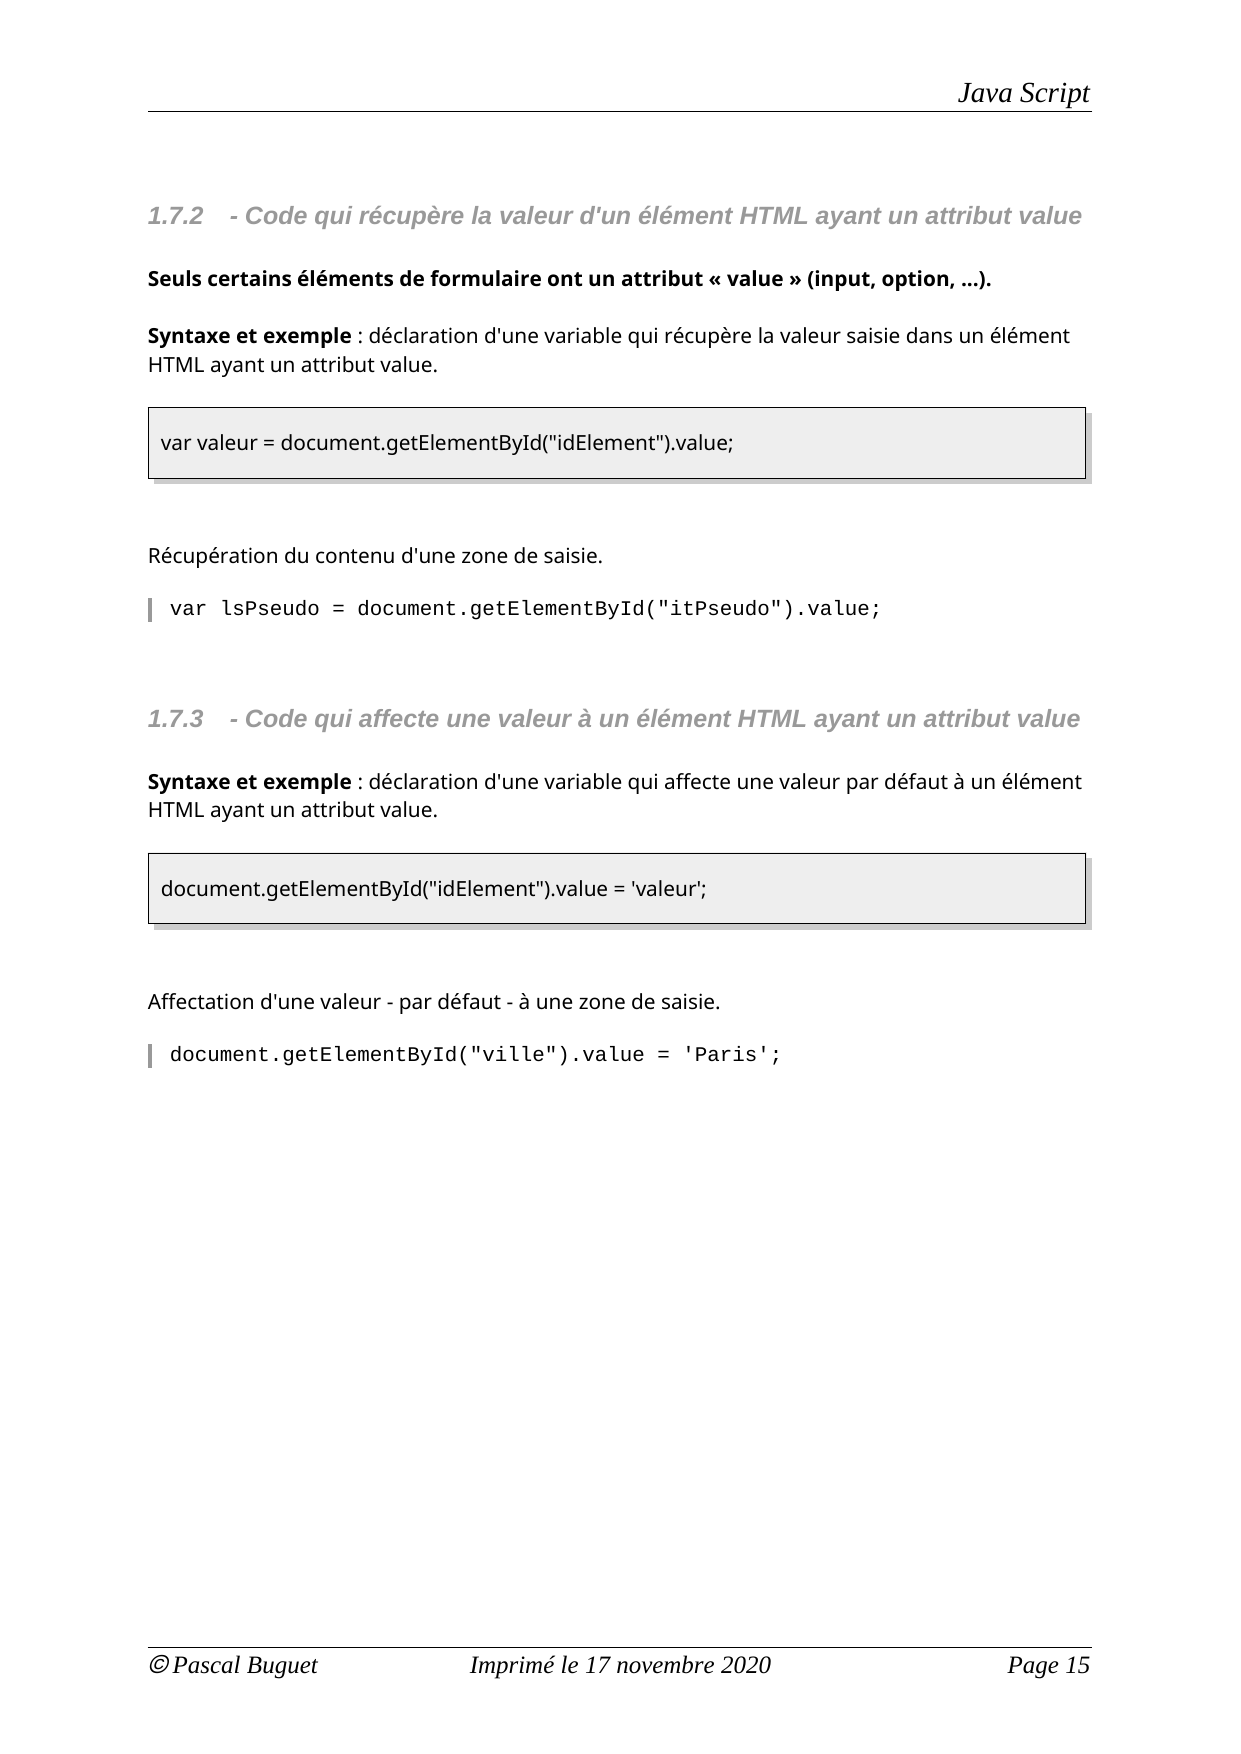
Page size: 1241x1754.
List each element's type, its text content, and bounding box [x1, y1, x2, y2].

text Récupération du contenu d'une zone de saisie. [148, 541, 1092, 570]
text Affectation d'une valeur - par défaut - à une zone de saisie. [148, 987, 1092, 1016]
text var lsPseudo = document.getElementById("itPseudo").value; [152, 598, 1092, 622]
text Syntaxe et exemple : déclaration d'une variable qui affecte une valeur par défaut à un élément HTML ayant un attribut value. [148, 767, 1092, 824]
text document.getElementById("idElement").value = 'valeur'; [149, 854, 1085, 923]
text var valeur = document.getElementById("idElement").value; [149, 408, 1085, 478]
text document.getElementById("ville").value = 'Paris'; [152, 1044, 1092, 1068]
subtitle - Code qui affecte une valeur à un élément HTML ayant un attribut value [148, 704, 1092, 732]
text Syntaxe et exemple : déclaration d'une variable qui récupère la valeur saisie dans un élément HTML ayant un attribut value. [148, 321, 1092, 378]
subtitle - Code qui récupère la valeur d'un élément HTML ayant un attribut value [148, 201, 1092, 230]
text Seuls certains éléments de formulaire ont un attribut « value » (input, option, ...). [148, 264, 1092, 293]
